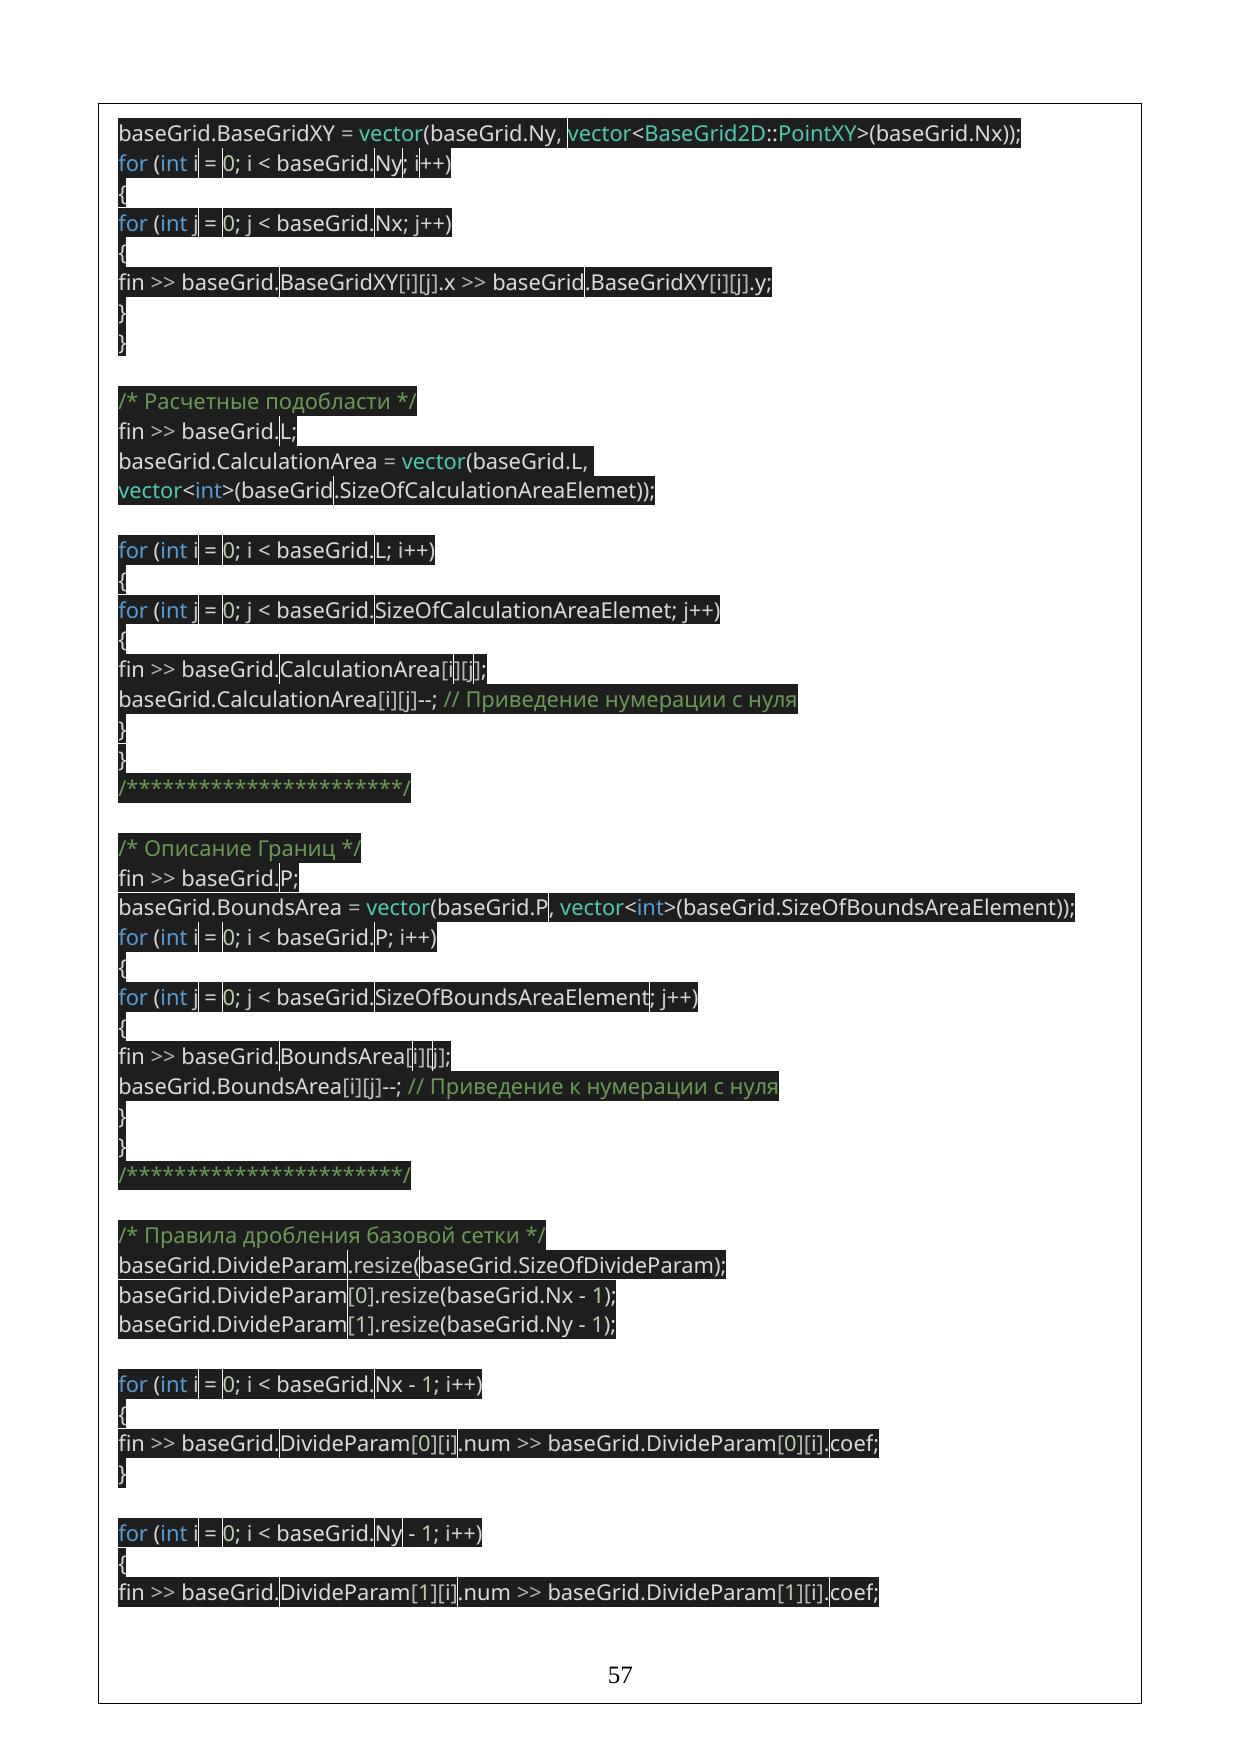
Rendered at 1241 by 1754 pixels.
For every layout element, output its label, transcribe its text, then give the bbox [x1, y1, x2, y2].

text for (int j = 0; j < baseGrid.SizeOfCalculationAreaElemet; j++) [118, 594, 1122, 624]
text } [118, 1101, 1122, 1131]
text } [118, 714, 1122, 743]
text /***********************/ [118, 773, 1122, 803]
text { [118, 1012, 1122, 1041]
text for (int i = 0; i < baseGrid.P; i++) [118, 922, 1122, 952]
text baseGrid.BoundsArea[i][j]--; // Приведение к нумерации с нуля [118, 1071, 1122, 1101]
text baseGrid.BoundsArea = vector(baseGrid.P, vector<int>(baseGrid.SizeOfBoundsAreaElement)); [118, 892, 1122, 922]
text baseGrid.BaseGridXY = vector(baseGrid.Ny, vector<BaseGrid2D::PointXY>(baseGrid.Nx)); [118, 118, 1122, 148]
text } [118, 1458, 1122, 1488]
text /***********************/ [118, 1161, 1122, 1190]
text fin >> baseGrid.L; [118, 416, 1122, 446]
text baseGrid.CalculationArea = vector(baseGrid.L, vector<int>(baseGrid.SizeOfCalculationAreaElemet)); [118, 446, 1122, 505]
text fin >> baseGrid.BoundsArea[i][j]; [118, 1041, 1122, 1071]
text for (int i = 0; i < baseGrid.Nx - 1; i++) [118, 1369, 1122, 1399]
text for (int j = 0; j < baseGrid.SizeOfBoundsAreaElement; j++) [118, 982, 1122, 1012]
text fin >> baseGrid.DivideParam[0][i].num >> baseGrid.DivideParam[0][i].coef; [118, 1428, 1122, 1458]
text { [118, 1399, 1122, 1428]
text { [118, 178, 1122, 207]
text baseGrid.DivideParam[1].resize(baseGrid.Ny - 1); [118, 1309, 1122, 1339]
text baseGrid.DivideParam[0].resize(baseGrid.Nx - 1); [118, 1279, 1122, 1309]
text } [118, 297, 1122, 327]
text } [118, 327, 1122, 356]
text { [118, 624, 1122, 654]
text baseGrid.CalculationArea[i][j]--; // Приведение нумерации с нуля [118, 684, 1122, 714]
text baseGrid.DivideParam.resize(baseGrid.SizeOfDivideParam); [118, 1250, 1122, 1279]
text } [118, 1131, 1122, 1161]
text fin >> baseGrid.BaseGridXY[i][j].x >> baseGrid.BaseGridXY[i][j].y; [118, 267, 1122, 297]
text for (int i = 0; i < baseGrid.Ny - 1; i++) [118, 1518, 1122, 1547]
text { [118, 1547, 1122, 1577]
text } [118, 743, 1122, 773]
text fin >> baseGrid.CalculationArea[i][j]; [118, 654, 1122, 684]
text /* Описание Границ */ [118, 833, 1122, 863]
text fin >> baseGrid.DivideParam[1][i].num >> baseGrid.DivideParam[1][i].coef; [118, 1577, 1122, 1607]
text { [118, 952, 1122, 982]
text { [118, 565, 1122, 594]
text { [118, 237, 1122, 267]
text fin >> baseGrid.P; [118, 863, 1122, 892]
text for (int i = 0; i < baseGrid.Ny; i++) [118, 148, 1122, 178]
text /* Расчетные подобласти */ [118, 386, 1122, 416]
text /* Правила дробления базовой сетки */ [118, 1220, 1122, 1250]
text for (int j = 0; j < baseGrid.Nx; j++) [118, 207, 1122, 237]
text for (int i = 0; i < baseGrid.L; i++) [118, 535, 1122, 565]
